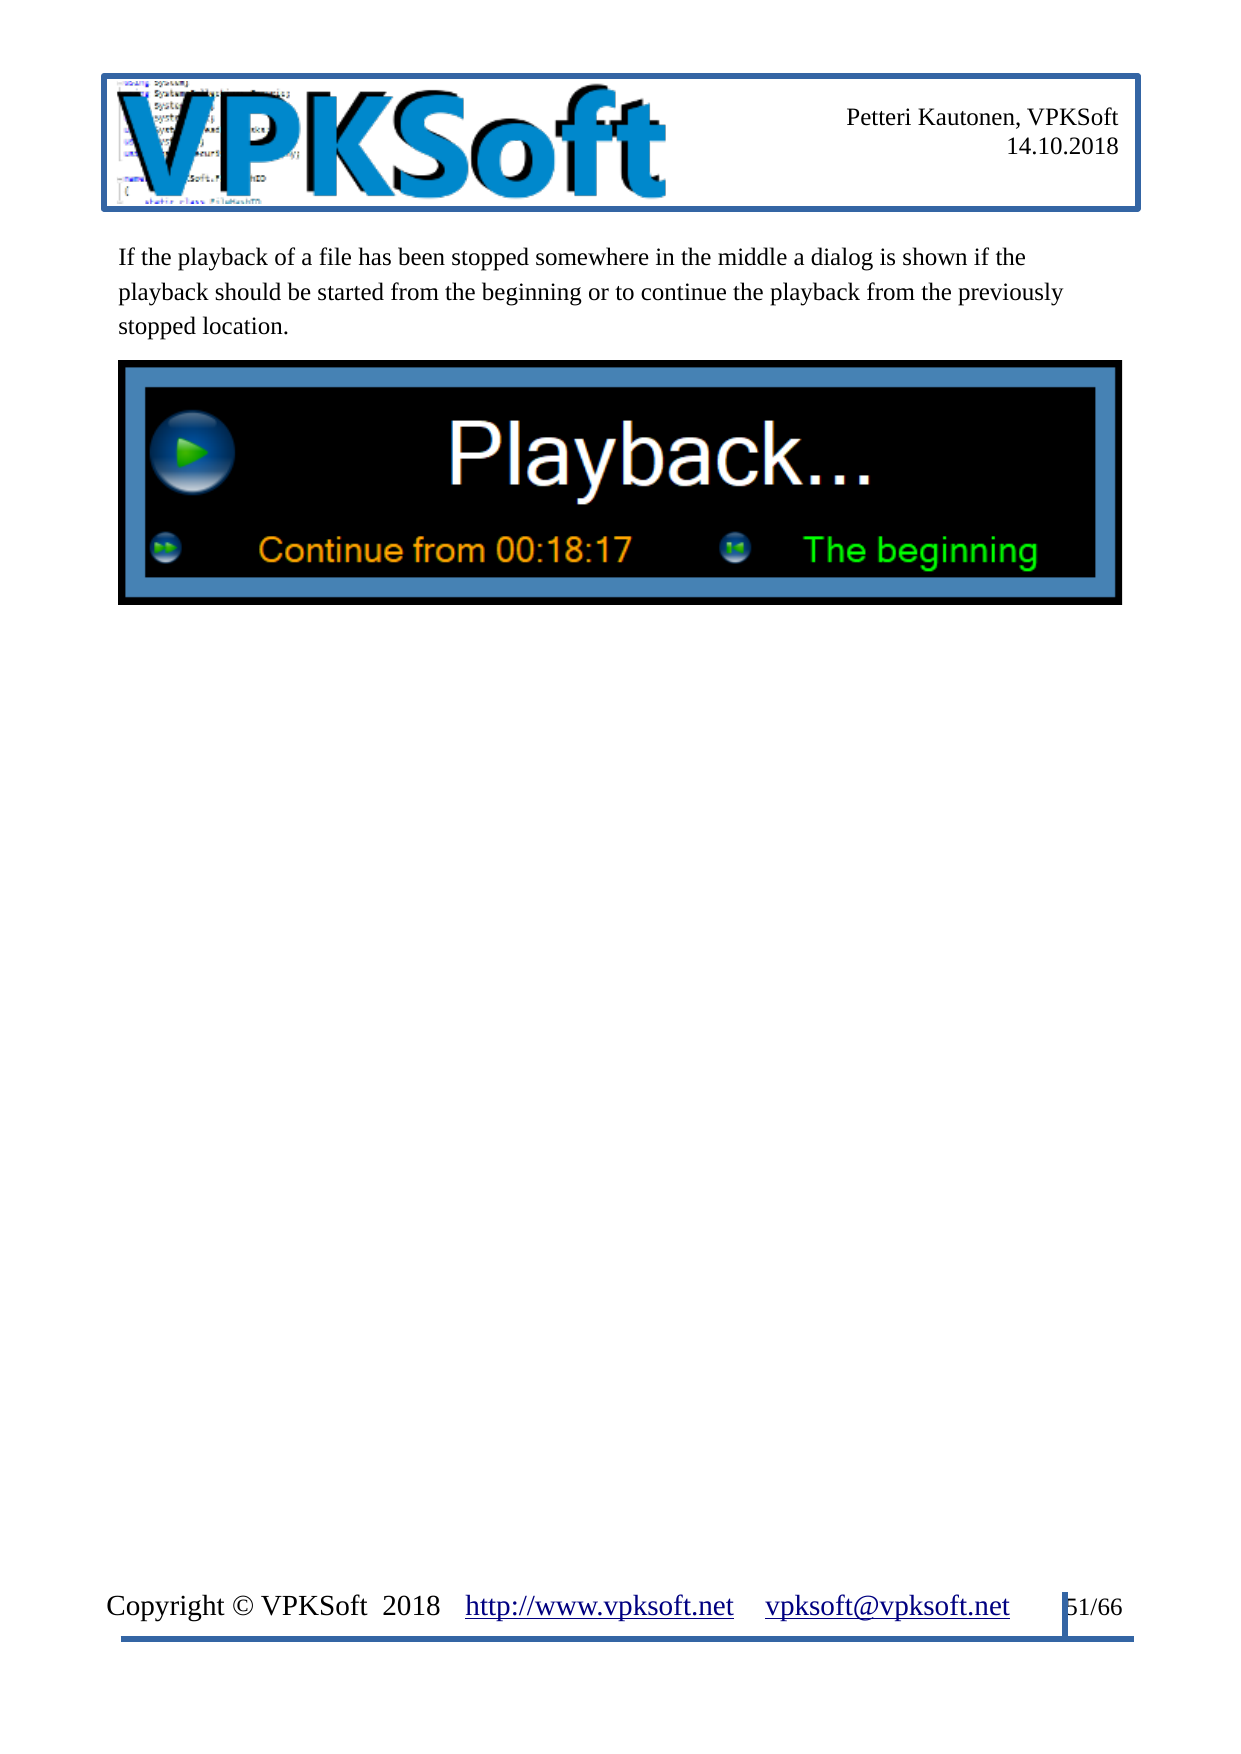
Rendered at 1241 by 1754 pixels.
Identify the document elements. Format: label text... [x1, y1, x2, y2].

picture [116, 81, 672, 204]
picture [118, 360, 1123, 605]
text If the playback of a file has been stopped somewhere in the middle a dialog is shown if the playback should be started from the beginning or to continue the playback from the previously stopped location. [118, 242, 1122, 340]
